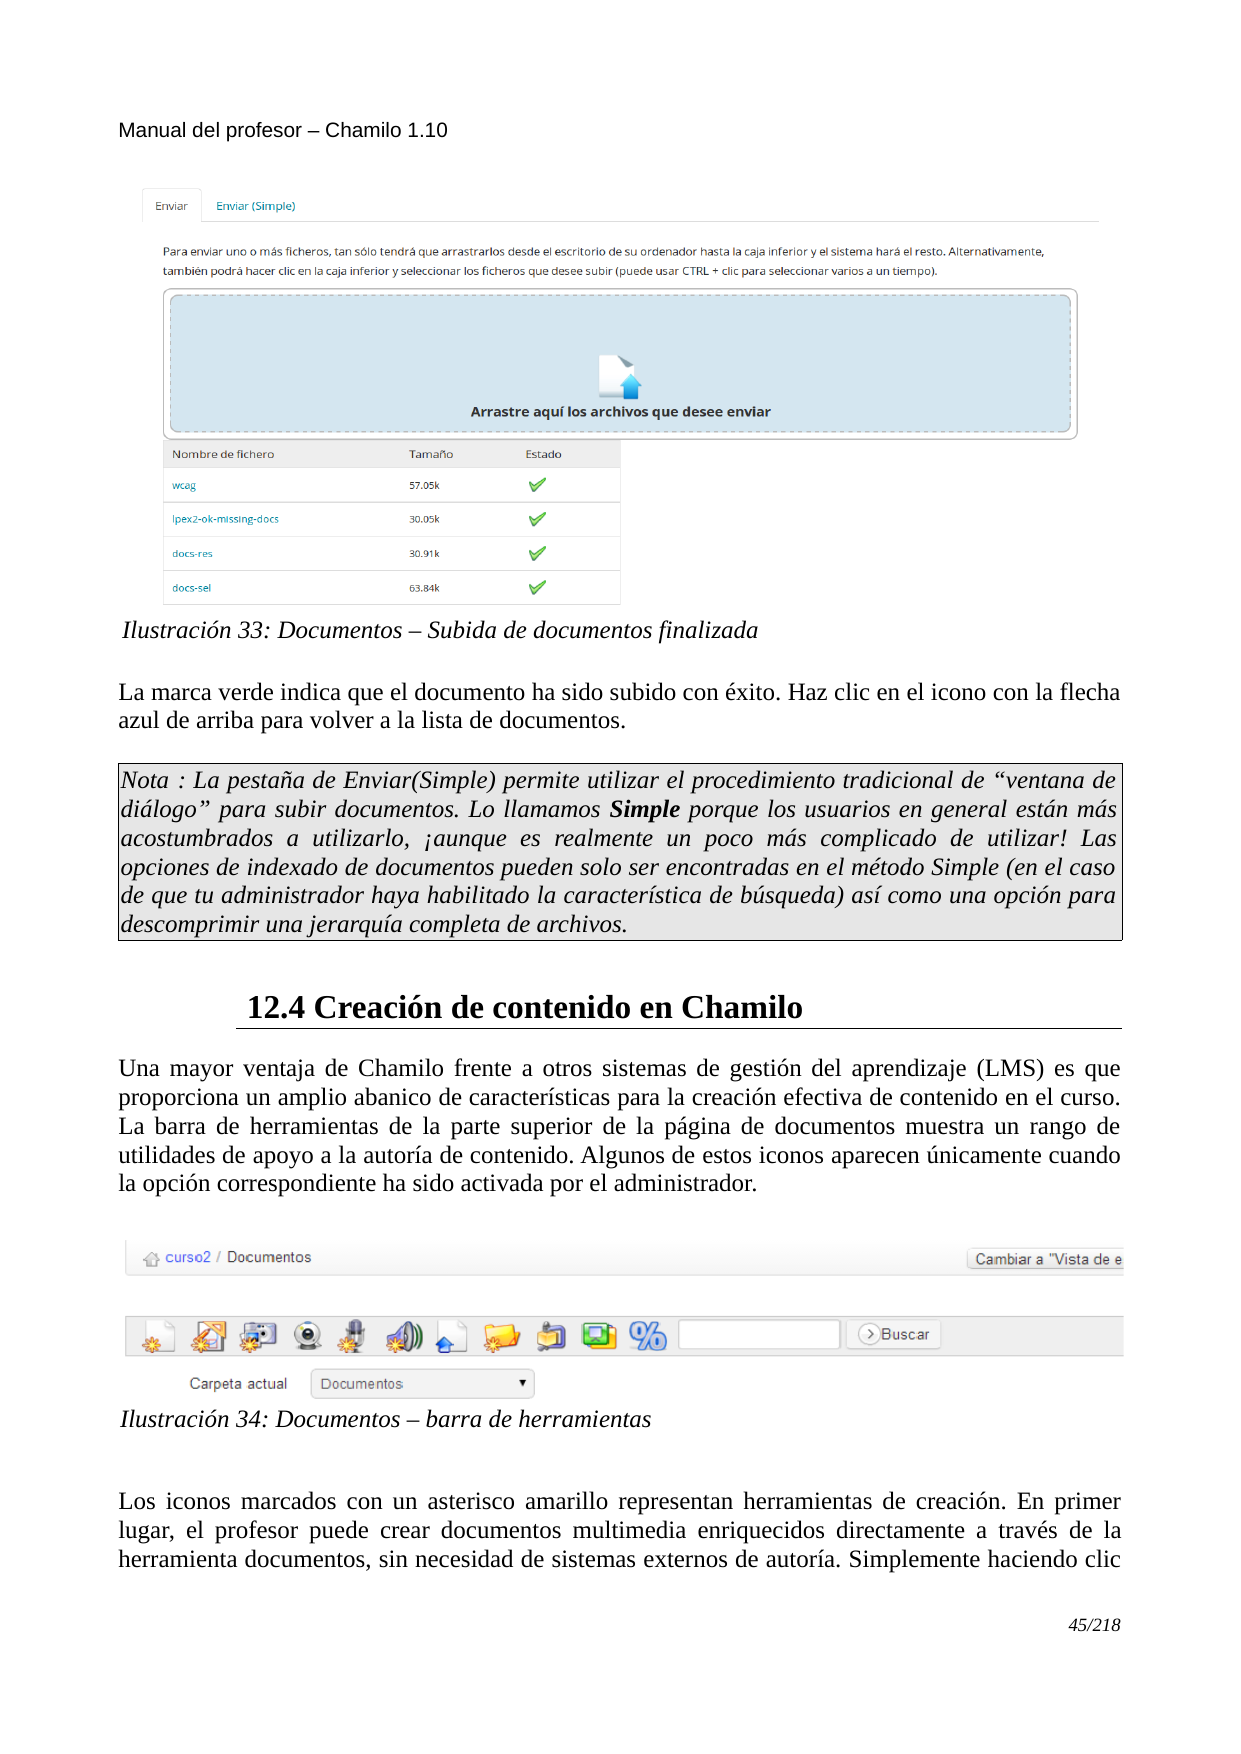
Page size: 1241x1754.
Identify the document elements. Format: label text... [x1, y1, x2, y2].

picture [119, 1240, 1124, 1404]
text Ilustración 34: Documentos – barra de herramientas [120, 1404, 1120, 1433]
text Los iconos marcados con un asterisco amarillo representan herramientas de creación. En primer lugar, el profesor puede crear documentos multimedia enriquecidos directamente a través de la herramienta documentos, sin necesidad de sistemas externos de autoría. Simplemente haciendo clic [118, 1486, 1122, 1573]
picture [136, 183, 1108, 615]
text Nota : La pestaña de Enviar(Simple) permite utilizar el procedimiento tradicional de “ventana de diálogo” para subir documentos. Lo llamamos Simple porque los usuarios en general están más acostumbrados a utilizarlo, ¡aunque es realmente un poco más complicado de utilizar! Las opciones de indexado de documentos pueden solo ser encontradas en el método Simple (en el caso de que tu administrador haya habilitado la característica de búsqueda) así como una opción para descomprimir una jerarquía completa de archivos. [119, 764, 1122, 940]
text Una mayor ventaja de Chamilo frente a otros sistemas de gestión del aprendizaje (LMS) es que proporciona un amplio abanico de características para la creación efectiva de contenido en el curso. La barra de herramientas de la parte superior de la página de documentos muestra un rango de utilidades de apoyo a la autoría de contenido. Algunos de estos iconos aparecen únicamente cuando la opción correspondiente ha sido activada por el administrador. [118, 1053, 1122, 1197]
subtitle Creación de contenido en Chamilo [236, 988, 1122, 1028]
text La marca verde indica que el documento ha sido subido con éxito. Haz clic en el icono con la flecha azul de arriba para volver a la lista de documentos. [118, 677, 1122, 734]
text Ilustración 33: Documentos – Subida de documentos finalizada [122, 196, 1122, 644]
